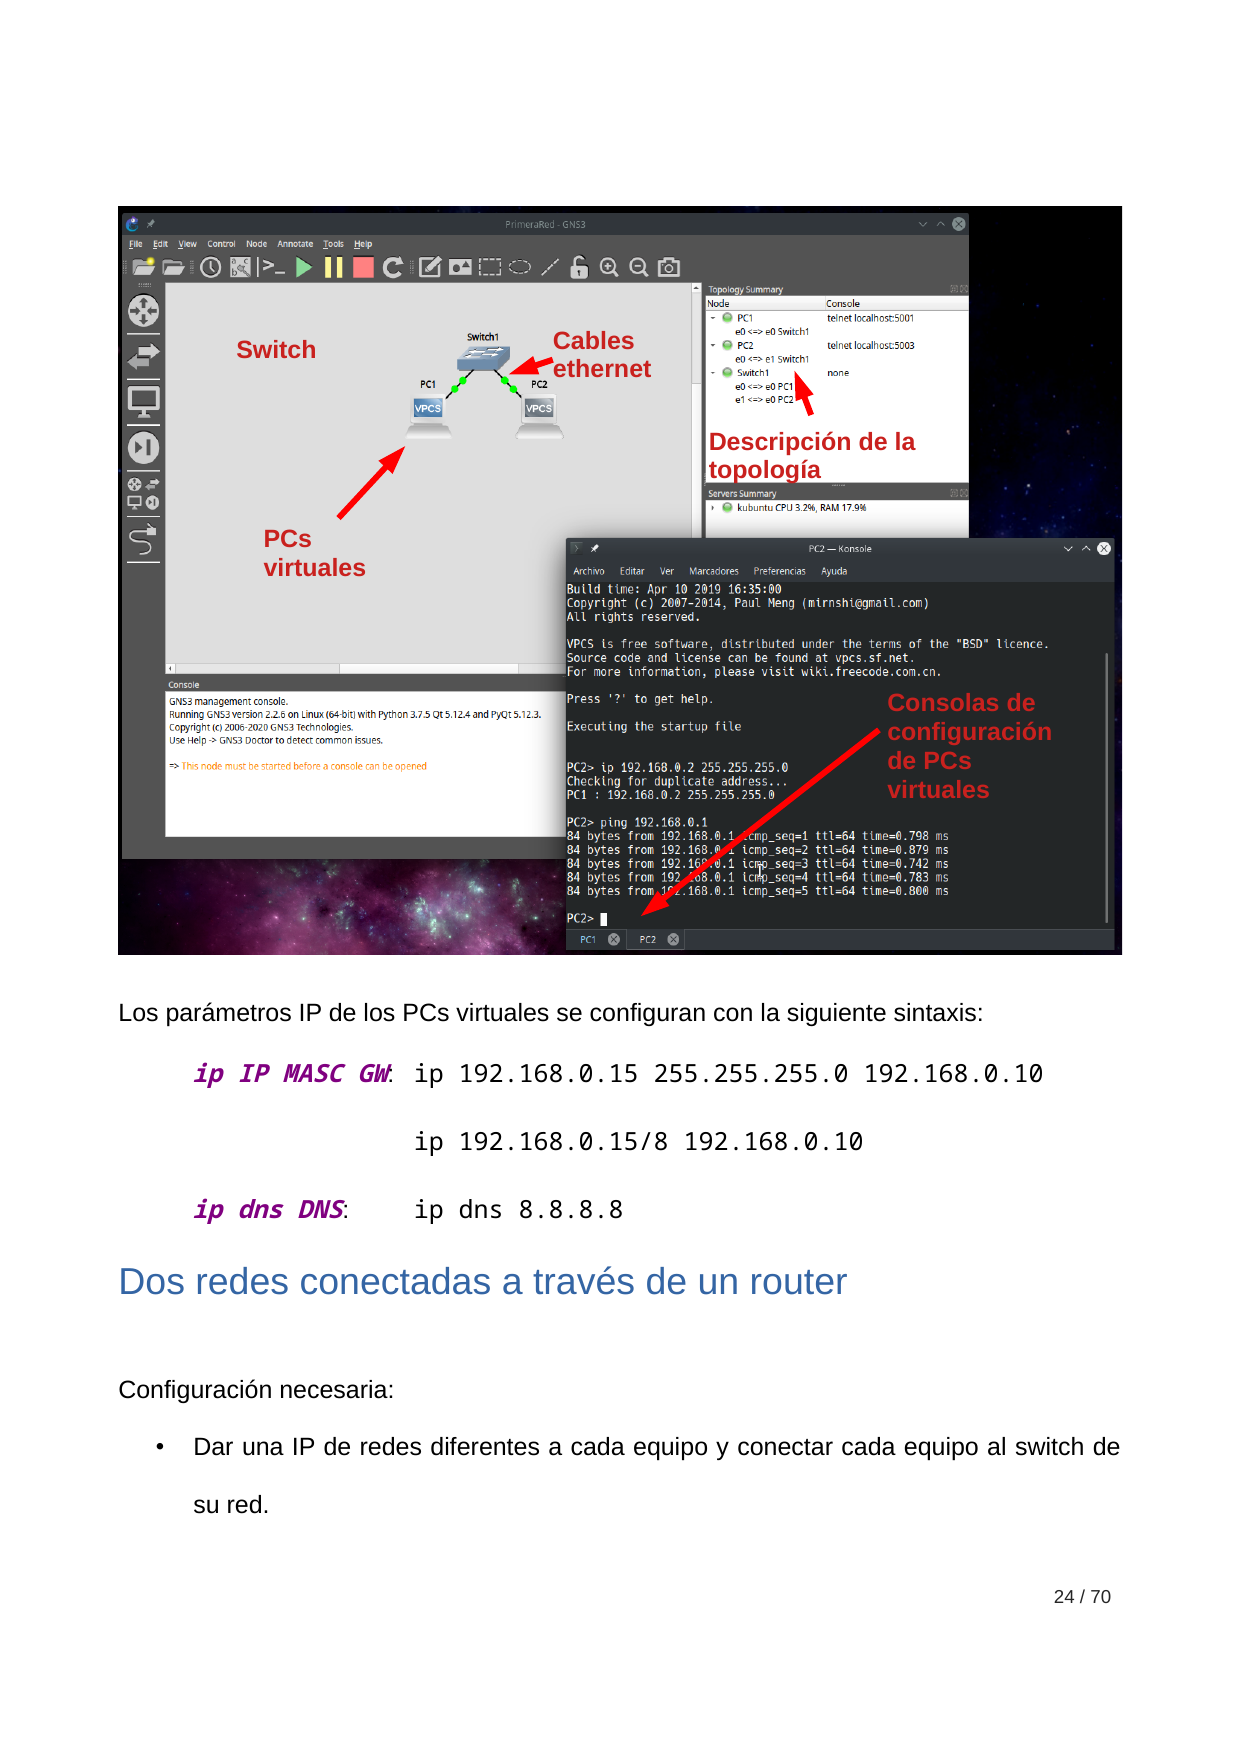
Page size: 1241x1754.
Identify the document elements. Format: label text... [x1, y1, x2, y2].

text ip IP MASC GW: ip 192.168.0.15 255.255.255.0 192.168.0.10 [118, 1055, 1122, 1089]
text ip 192.168.0.15/8 192.168.0.10 [118, 1123, 1122, 1157]
text Los parámetros IP de los PCs virtuales se configuran con la siguiente sintaxis: [118, 998, 1122, 1026]
picture [118, 206, 1123, 955]
text ip dns DNS: ip dns 8.8.8.8 [118, 1191, 1122, 1226]
text Configuración necesaria: [118, 1374, 1122, 1403]
list Dar una IP de redes diferentes a cada equipo y conectar cada equipo al switch de su red. [156, 1432, 1122, 1518]
text Dos redes conectadas a través de un router [118, 1259, 1122, 1303]
